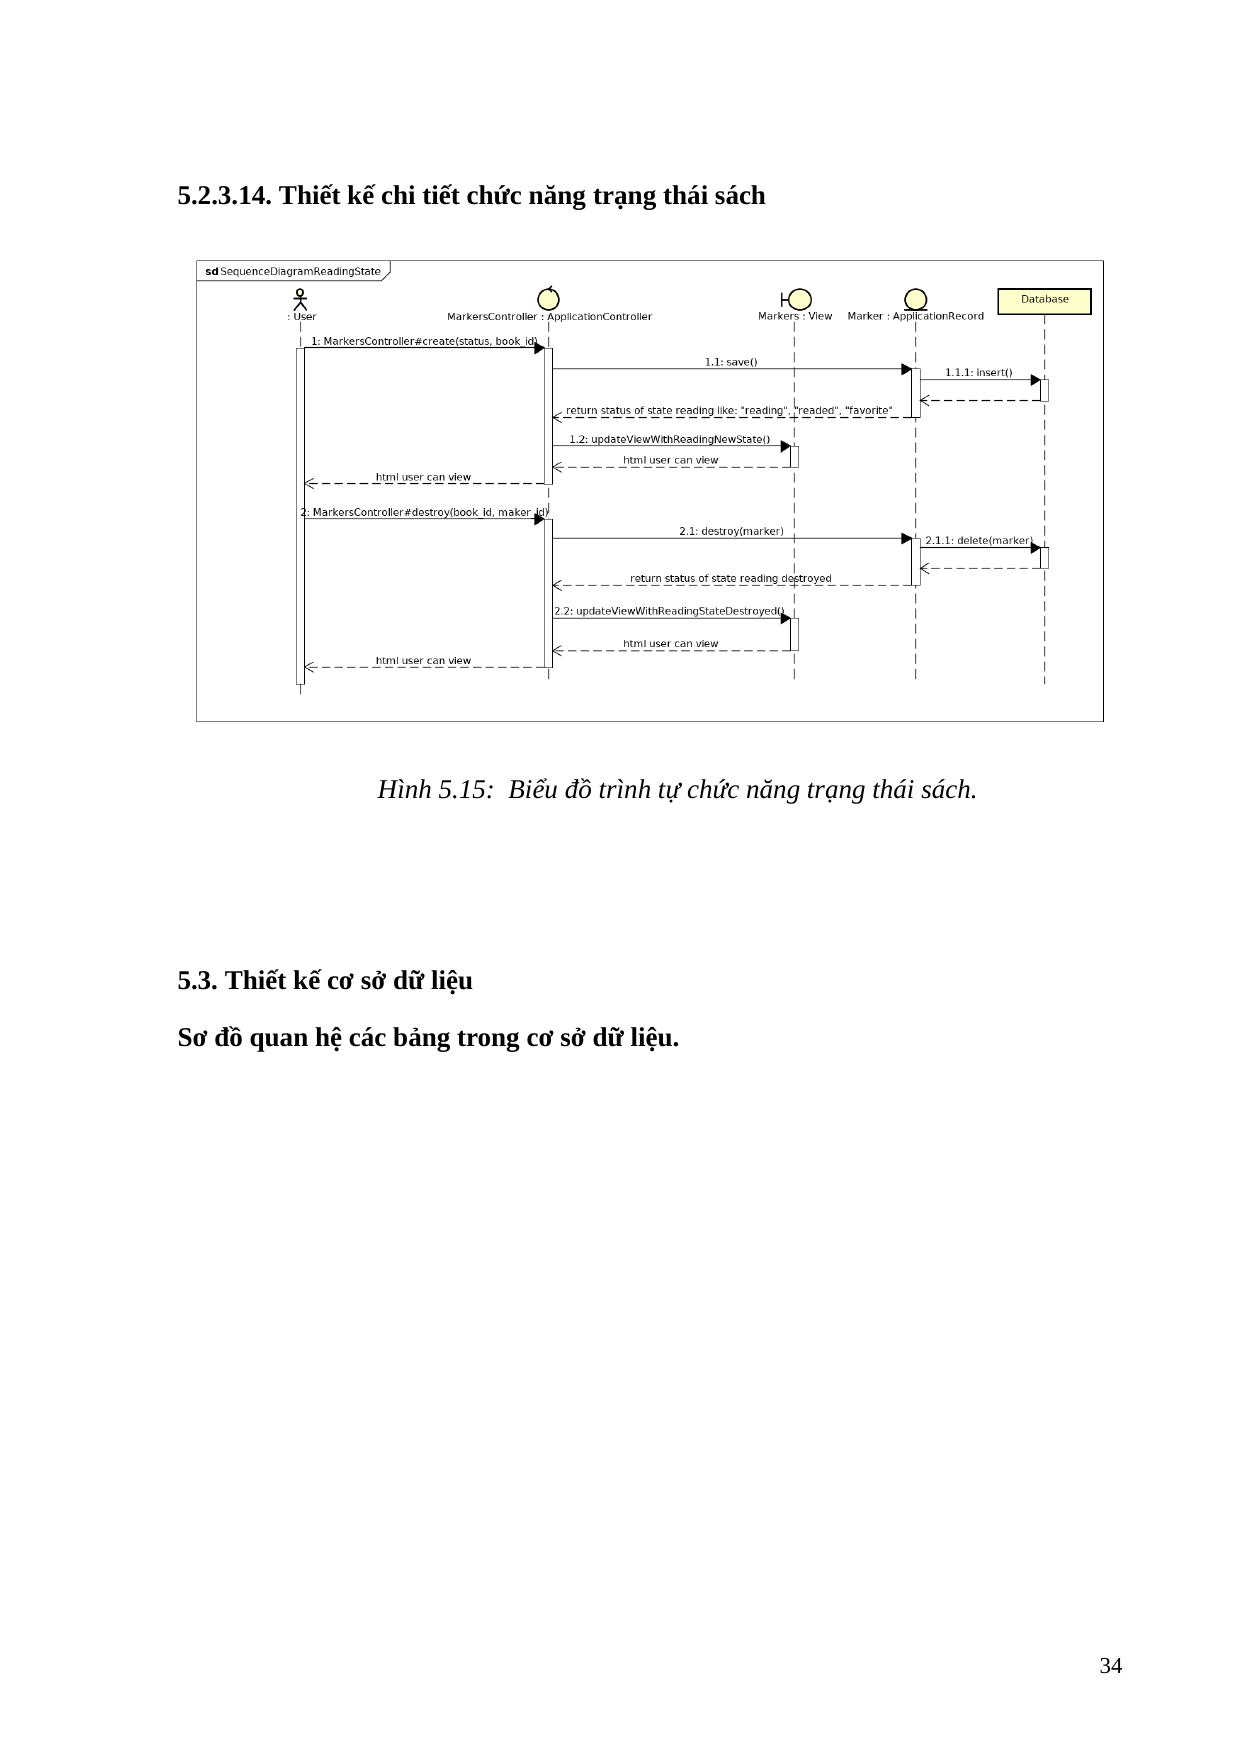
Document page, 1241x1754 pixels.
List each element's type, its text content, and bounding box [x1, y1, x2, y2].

subtitle Sơ đồ quan hệ các bảng trong cơ sở dữ liệu. [177, 1021, 1122, 1052]
subtitle 5.2.3.14. Thiết kế chi tiết chức năng trạng thái sách [177, 179, 1122, 210]
subtitle 5.3. Thiết kế cơ sở dữ liệu [177, 964, 1122, 996]
text Hình 5.15: Biểu đồ trình tự chức năng trạng thái sách. [978, 773, 1122, 804]
text Hình 5.15: Biểu đồ trình tự chức năng trạng thái sách. [177, 773, 378, 804]
picture [189, 252, 1111, 730]
